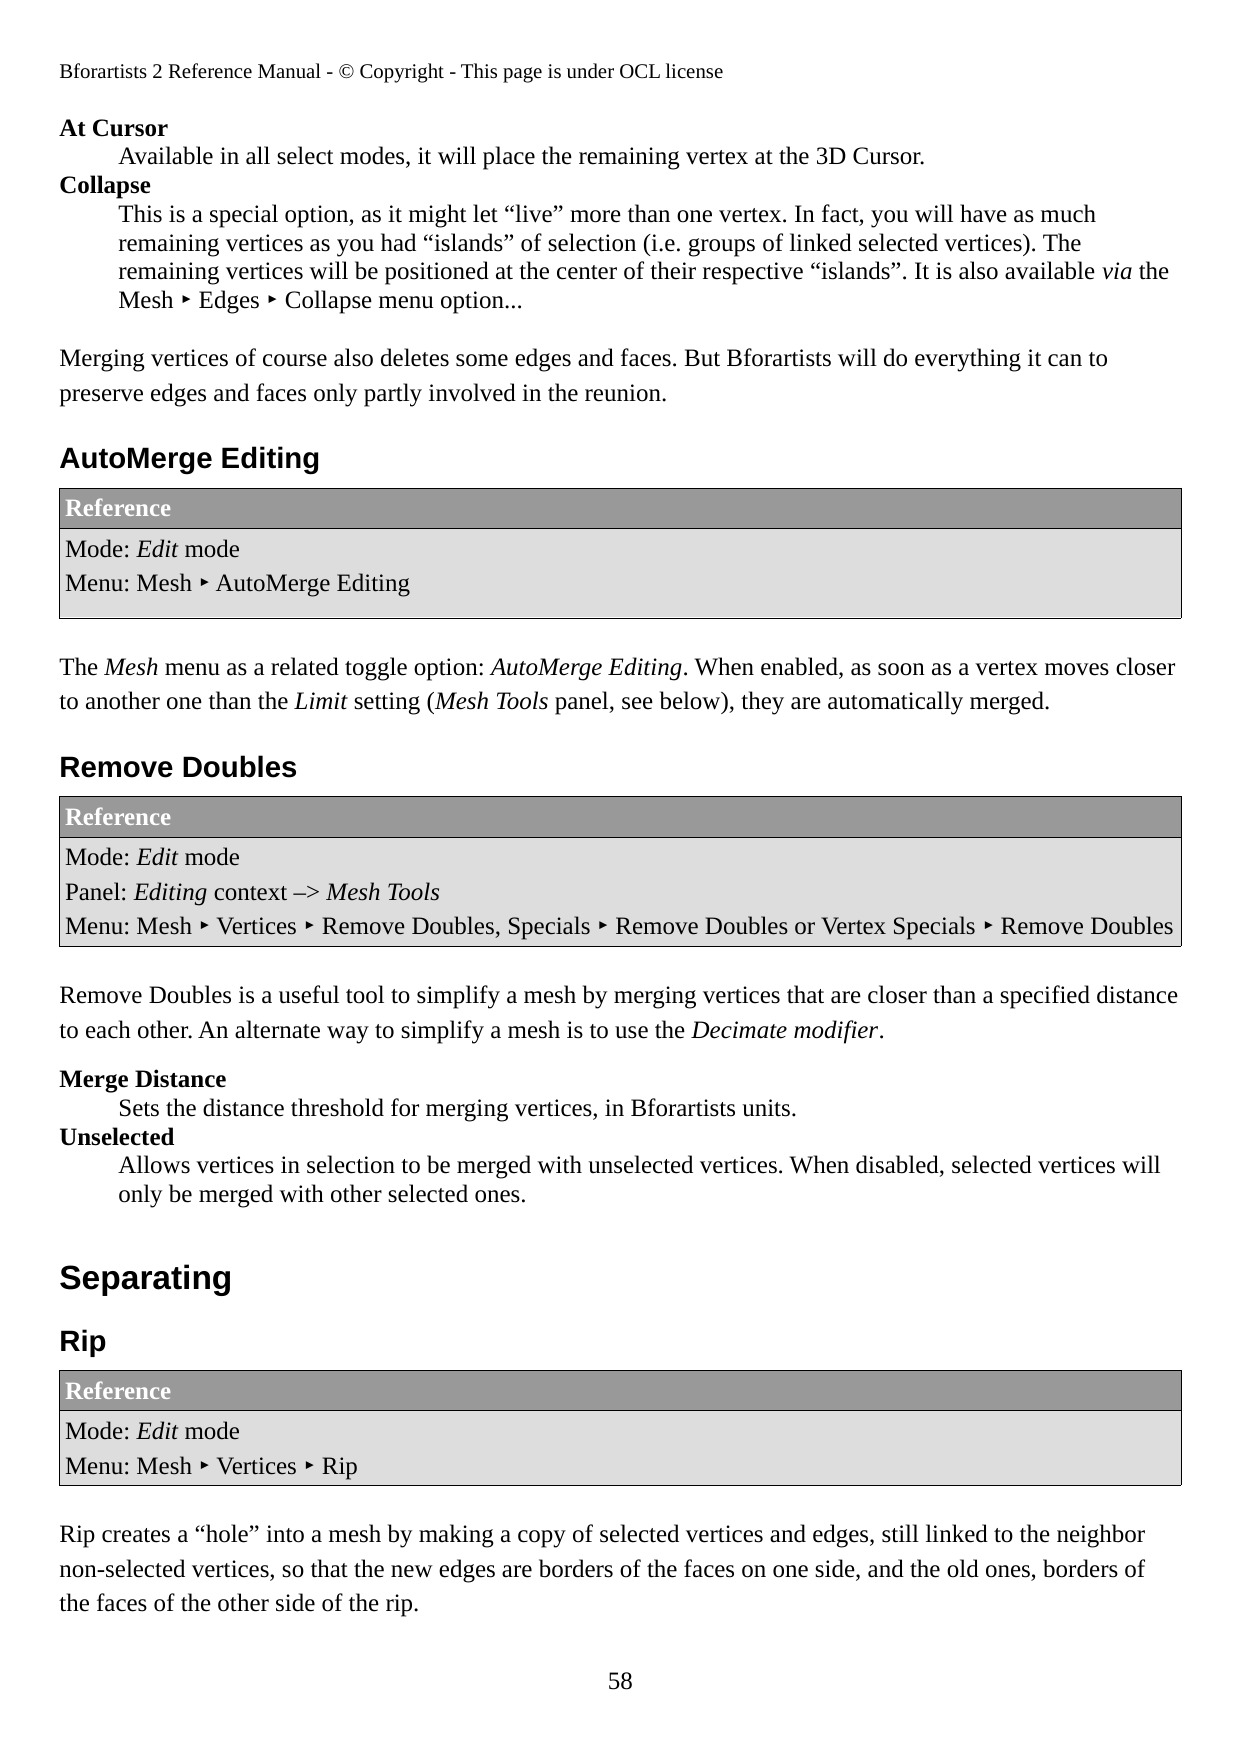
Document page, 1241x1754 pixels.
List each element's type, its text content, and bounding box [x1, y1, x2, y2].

subtitle Merge Distance [59, 1064, 1181, 1093]
text The Mesh menu as a related toggle option: AutoMerge Editing. When enabled, as soon as a vertex moves closer to another one than the Limit setting (Mesh Tools panel, see below), they are automatically merged. [59, 652, 1181, 715]
list Available in all select modes, it will place the remaining vertex at the 3D Cursor. [118, 141, 1181, 170]
list Sets the distance threshold for merging vertices, in Bforartists units. [118, 1093, 1181, 1122]
subtitle Separating [59, 1258, 1181, 1297]
subtitle Remove Doubles [59, 750, 1181, 784]
table_header Reference [60, 797, 1181, 837]
table_cell Mode: Edit mode Menu: Mesh ‣ AutoMerge Editing [60, 529, 1181, 617]
text Remove Doubles is a useful tool to simplify a mesh by merging vertices that are closer than a specified distance to each other. An alternate way to simplify a mesh is to use the Decimate modifier. [59, 981, 1181, 1044]
subtitle At Cursor [59, 113, 1181, 141]
subtitle AutoMerge Editing [59, 441, 1181, 475]
subtitle Rip [59, 1324, 1181, 1358]
subtitle Collapse [59, 170, 1181, 199]
table_cell Mode: Edit mode Menu: Mesh ‣ Vertices ‣ Rip [60, 1411, 1181, 1485]
list This is a special option, as it might let “live” more than one vertex. In fact, you will have as much remaining vertices as you had “islands” of selection (i.e. groups of linked selected vertices). The remaining vertices will be positioned at the center of their respective “islands”. It is also available via the Mesh ‣ Edges ‣ Collapse menu option... [118, 199, 1181, 314]
table_header Reference [60, 1371, 1181, 1410]
text Rip creates a “hole” into a mesh by making a copy of selected vertices and edges, still linked to the neighbor non-selected vertices, so that the new edges are borders of the faces on one side, and the old ones, borders of the faces of the other side of the rip. [59, 1519, 1181, 1617]
table_cell Mode: Edit mode Panel: Editing context –> Mesh Tools Menu: Mesh ‣ Vertices ‣ Remove Doubles, Specials ‣ Remove Doubles or Vertex Specials ‣ Remove Doubles [60, 838, 1181, 946]
list Allows vertices in selection to be merged with unselected vertices. When disabled, selected vertices will only be merged with other selected ones. [118, 1150, 1181, 1208]
table_header Reference [60, 489, 1181, 528]
text Merging vertices of course also deletes some edges and faces. But Bforartists will do everything it can to preserve edges and faces only partly involved in the reunion. [59, 343, 1181, 407]
subtitle Unselected [59, 1122, 1181, 1150]
